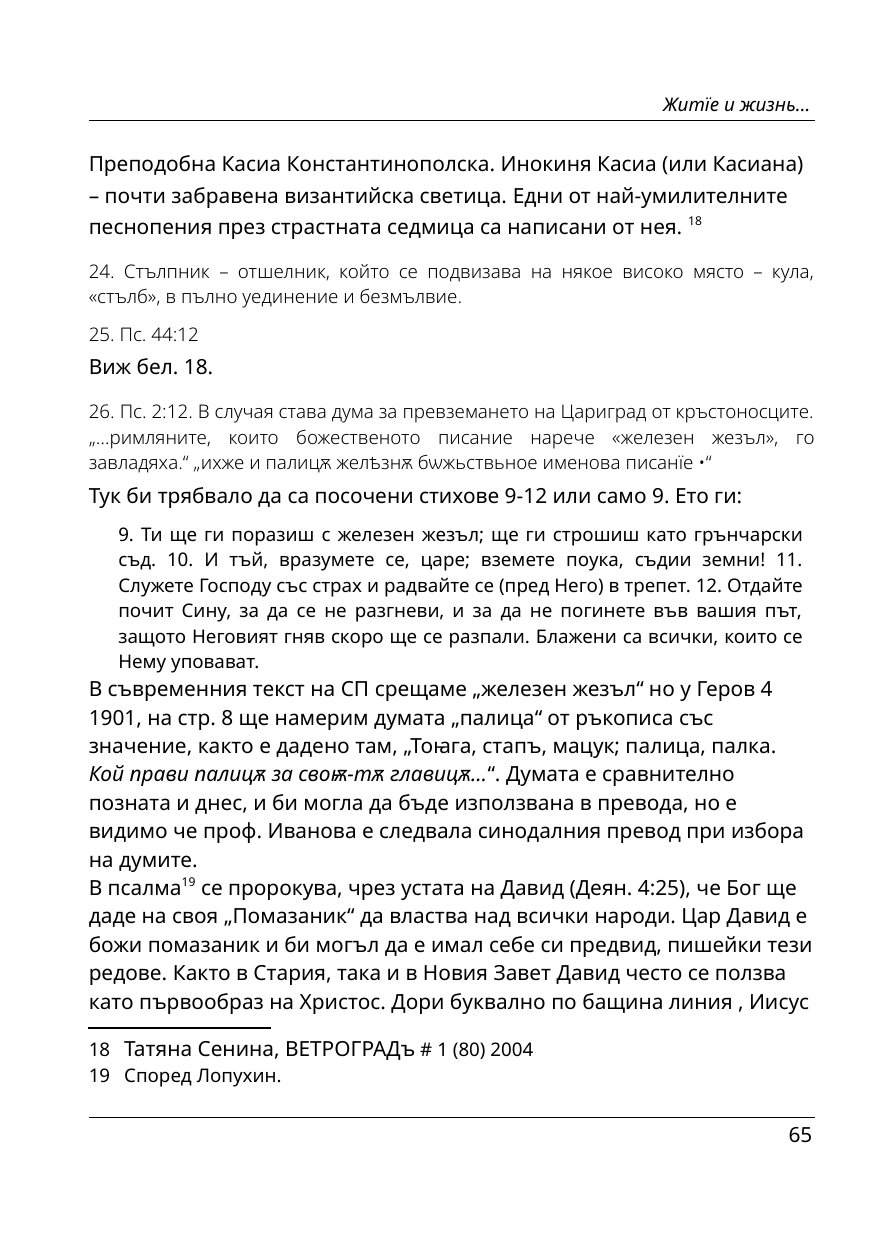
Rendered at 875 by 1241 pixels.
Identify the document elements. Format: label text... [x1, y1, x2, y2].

text 25. Пс. 44:12 [88, 321, 815, 346]
text В псалма се пророкува, чрез устата на Давид (Деян. 4:25), че Бог ще даде на своя „Помазаник“ да властва над всички народи. Цар Давид е божи помазаник и би могъл да е имал себе си предвид, пишейки тези редове. Както в Стария, така и в Новия Завет Давид често се ползва като първообраз на Христос. Дори буквално по бащина линия , Иисус [88, 873, 815, 1015]
text Преподобна Касиа Константинополска. Инокиня Касиа (или Касиана) – почти забравена византийска светица. Едни от най-умилителните песнопения през страстната седмица са написани от нея. [88, 149, 815, 240]
text В съвременния текст на СП срещаме „железен жезъл“ но у Геров 4 1901, на стр. 8 ще намерим думата „палица“ от ръкописа със значение, както е дадено там, „Тоꙗга, стапъ, мацук; палица, палка. Кой прави палицѫ за своѭ-тѫ главицѫ…“. Думата е сравнително позната и днес, и би могла да бъде използвана в превода, но е видимо че проф. Иванова е следвала синодалния превод при избора на думите. [88, 674, 815, 873]
text 9. Ти ще ги поразиш с железен жезъл; ще ги строшиш като грънчарски съд. 10. И тъй, вразумете се, царе; вземете поука, съдии земни! 11. Служете Господу със страх и радвайте се (пред Него) в трепет. 12. Отдайте почит Сину, за да се не разгневи, и за да не погинете във вашия път, защото Неговият гняв скоро ще се разпали. Блажени са всички, които се Нему уповават. [118, 521, 803, 674]
text 24. Стълпник – отшелник, който се подвизава на някое високо място – кула, «стълб», в пълно уединение и безмълвие. [88, 258, 815, 309]
text Виж бел. 18. [88, 352, 815, 381]
text Според Лопухин. [88, 1062, 815, 1088]
text Татяна Сенина, ВЕТРОГРАДъ # 1 (80) 2004 [88, 1034, 815, 1062]
text Тук би трябвало да са посочени стихове 9-12 или само 9. Ето ги: [88, 481, 815, 509]
text 26. Пс. 2:12. В случая става дума за превземането на Цариград от кръстоносците. „…римляните, които божественото писание нарече «железен жезъл», го завладяха.“ „ихже и палицѫ желѣзнѫ бѡжьствьное именова писанїе •“ [88, 398, 815, 475]
